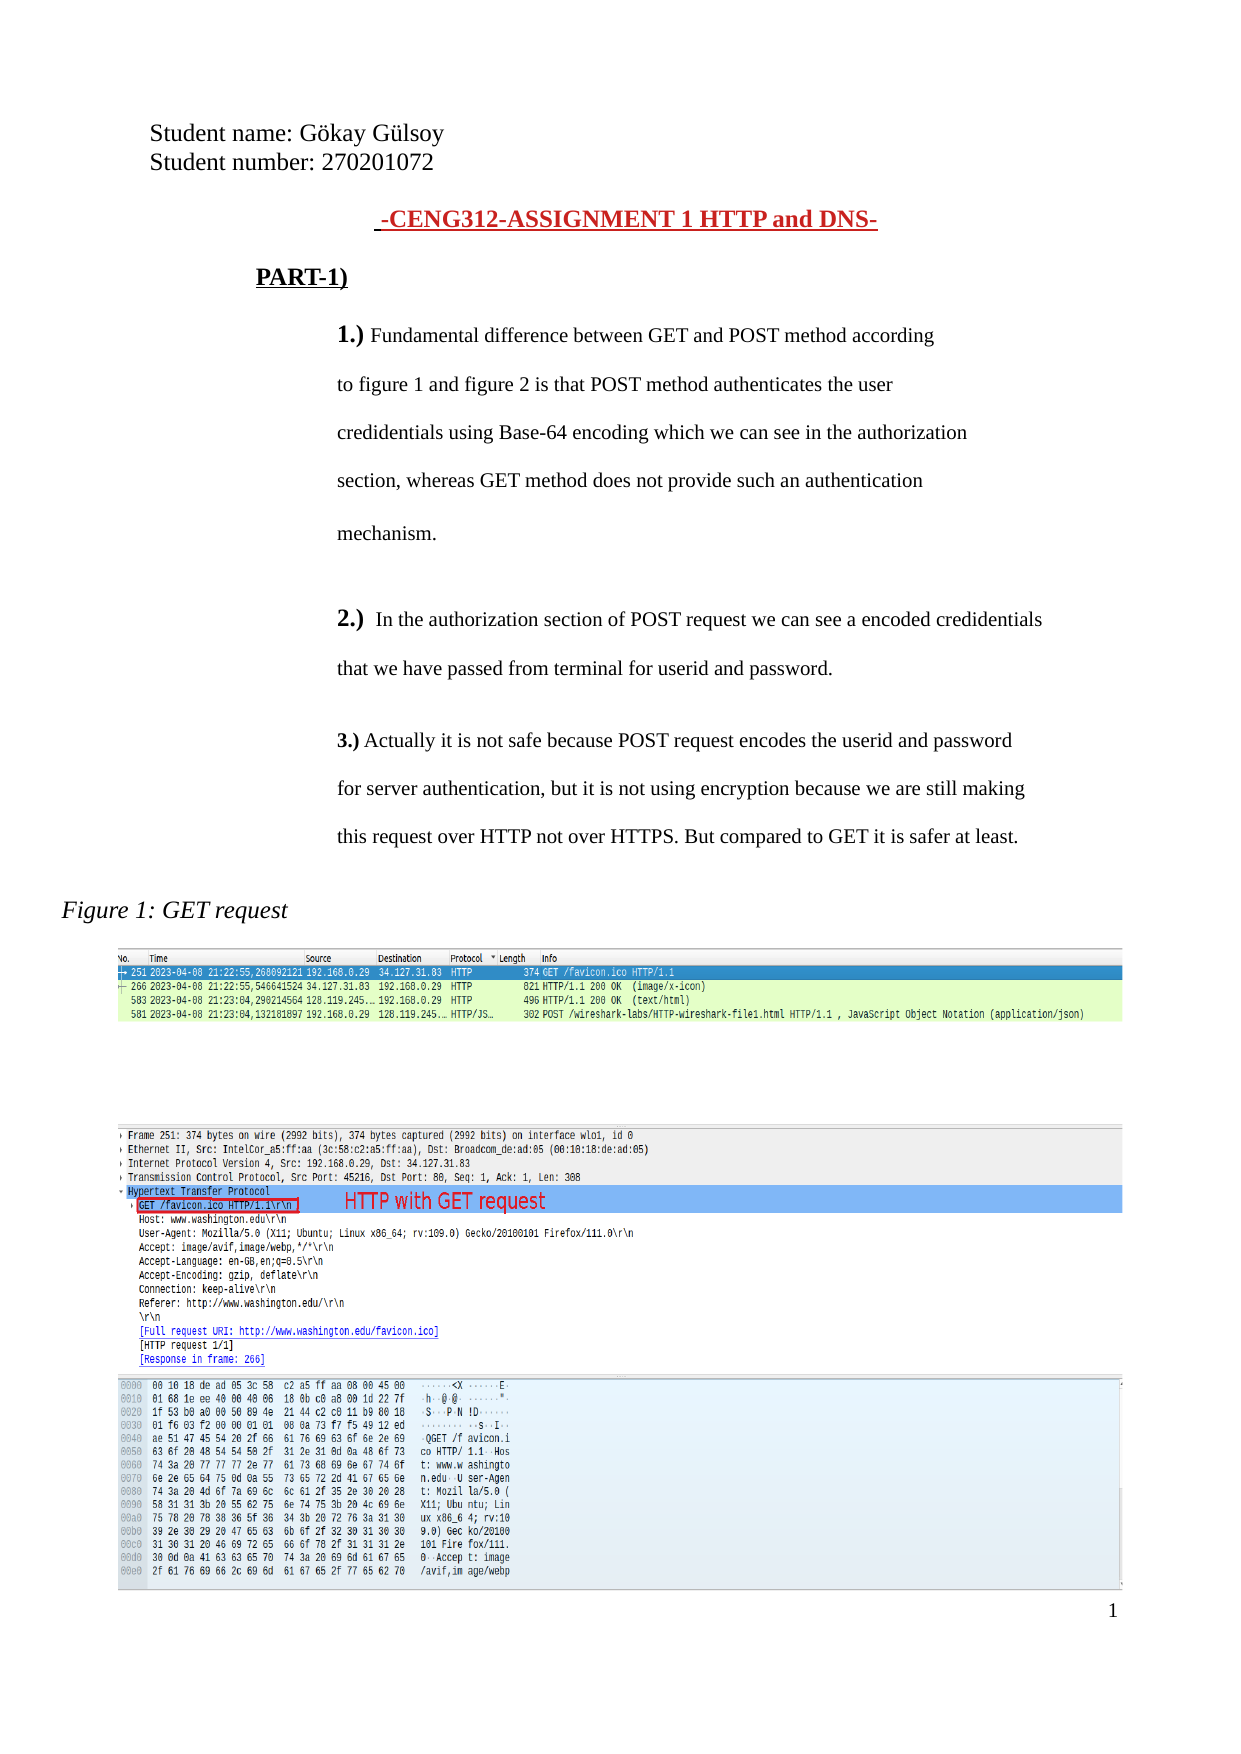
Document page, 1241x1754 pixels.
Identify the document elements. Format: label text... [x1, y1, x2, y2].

text section, whereas GET method does not provide such an authentication [118, 468, 1122, 492]
text 3.) Actually it is not safe because POST request encodes the userid and password [118, 728, 1122, 752]
text 1.) Fundamental difference between GET and POST method according [118, 319, 1122, 348]
text Student number: 270201072 [118, 147, 1122, 176]
text Student name: Gökay Gülsoy [118, 118, 1122, 147]
text Figure 1: GET request [61, 895, 1179, 924]
text to figure 1 and figure 2 is that POST method authenticates the user [118, 372, 1122, 396]
text [61, 872, 1179, 895]
text mechanism. [118, 517, 1122, 545]
text PART-1) [118, 262, 1122, 291]
text for server authentication, but it is not using encryption because we are still making [118, 776, 1122, 800]
text that we have passed from terminal for userid and password. [118, 656, 1122, 680]
text credidentials using Base-64 encoding which we can see in the authorization [118, 420, 1122, 444]
text 2.) In the authorization section of POST request we can see a encoded credidentials [118, 603, 1122, 632]
text this request over HTTP not over HTTPS. But compared to GET it is safer at least. [118, 824, 1122, 848]
text 1 [61, 924, 1179, 1622]
text -CENG312-ASSIGNMENT 1 HTTP and DNS- [118, 204, 1122, 233]
picture [118, 948, 1123, 1591]
